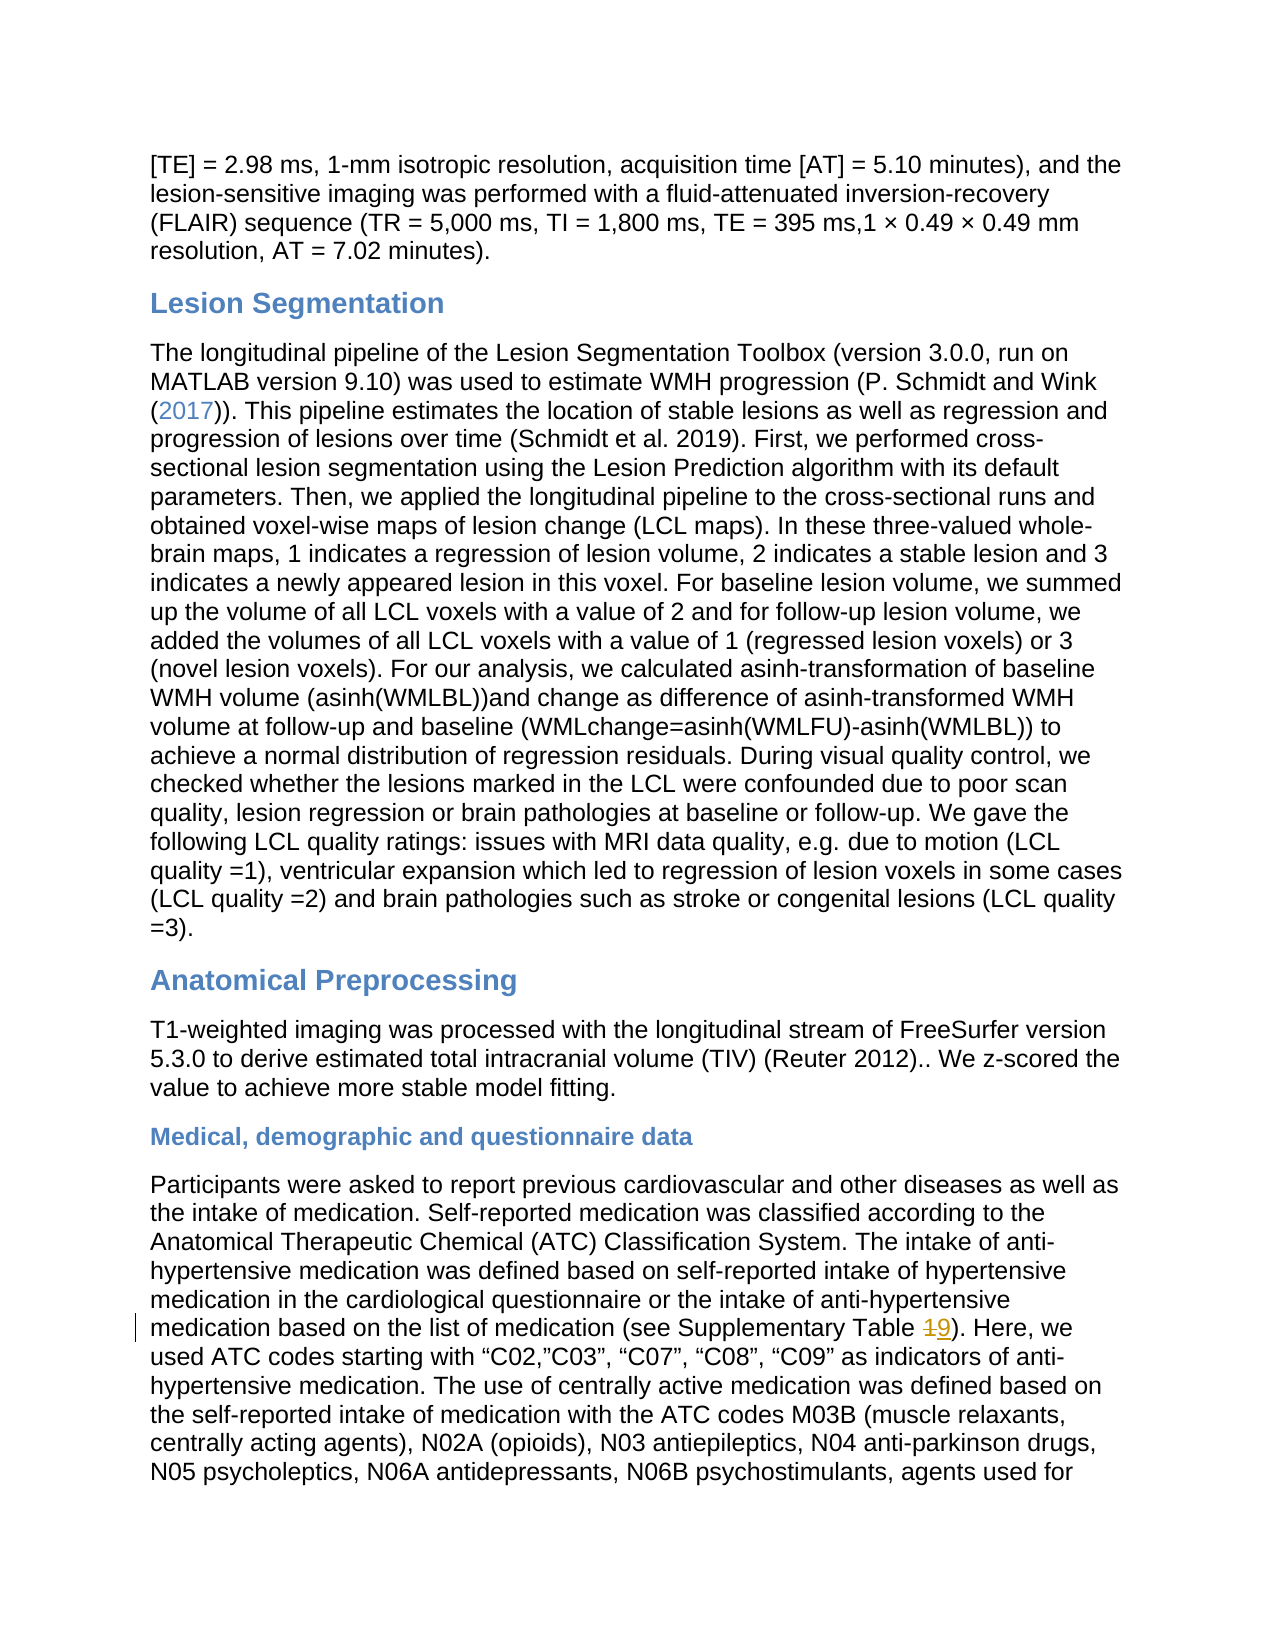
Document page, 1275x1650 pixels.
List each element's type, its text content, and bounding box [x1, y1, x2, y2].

subtitle Lesion Segmentation [150, 286, 1125, 319]
text The longitudinal pipeline of the Lesion Segmentation Toolbox (version 3.0.0, run on MATLAB version 9.10) was used to estimate WMH progression (P. Schmidt and Wink (2017)). This pipeline estimates the location of stable lesions as well as regression and progression of lesions over time (Schmidt et al. 2019). First, we performed cross-sectional lesion segmentation using the Lesion Prediction algorithm with its default parameters. Then, we applied the longitudinal pipeline to the cross-sectional runs and obtained voxel-wise maps of lesion change (LCL maps). In these three-valued whole-brain maps, 1 indicates a regression of lesion volume, 2 indicates a stable lesion and 3 indicates a newly appeared lesion in this voxel. For baseline lesion volume, we summed up the volume of all LCL voxels with a value of 2 and for follow-up lesion volume, we added the volumes of all LCL voxels with a value of 1 (regressed lesion voxels) or 3 (novel lesion voxels). For our analysis, we calculated asinh-transformation of baseline WMH volume (asinh(WMLBL))and change as difference of asinh-transformed WMH volume at follow-up and baseline (WMLchange=asinh(WMLFU)-asinh(WMLBL)) to achieve a normal distribution of regression residuals. During visual quality control, we checked whether the lesions marked in the LCL were confounded due to poor scan quality, lesion regression or brain pathologies at baseline or follow-up. We gave the following LCL quality ratings: issues with MRI data quality, e.g. due to motion (LCL quality =1), ventricular expansion which led to regression of lesion voxels in some cases (LCL quality =2) and brain pathologies such as stroke or congenital lesions (LCL quality =3). [150, 338, 1125, 942]
text [TE] = 2.98 ms, 1-mm isotropic resolution, acquisition time [AT] = 5.10 minutes), and the lesion-sensitive imaging was performed with a fluid-attenuated inversion-recovery (FLAIR) sequence (TR = 5,000 ms, TI = 1,800 ms, TE = 395 ms,1 × 0.49 × 0.49 mm resolution, AT = 7.02 minutes). [150, 150, 1125, 265]
subtitle Anatomical Preprocessing [150, 963, 1125, 996]
subtitle Medical, demographic and questionnaire data [150, 1122, 1125, 1151]
text T1-weighted imaging was processed with the longitudinal stream of FreeSurfer version 5.3.0 to derive estimated total intracranial volume (TIV) (Reuter 2012).. We z-scored the value to achieve more stable model fitting. [150, 1015, 1125, 1101]
text Participants were asked to report previous cardiovascular and other diseases as well as the intake of medication. Self-reported medication was classified according to the Anatomical Therapeutic Chemical (ATC) Classification System. The intake of anti-hypertensive medication was defined based on self-reported intake of hypertensive medication in the cardiological questionnaire or the intake of anti-hypertensive medication based on the list of medication (see Supplementary Table 9). Here, we used ATC codes starting with “C02,”C03”, “C07”, “C08”, “C09” as indicators of anti-hypertensive medication. The use of centrally active medication was defined based on the self-reported intake of medication with the ATC codes M03B (muscle relaxants, centrally acting agents), N02A (opioids), N03 antiepileptics, N04 anti-parkinson drugs, N05 psycholeptics, N06A antidepressants, N06B psychostimulants, agents used for [150, 1169, 1125, 1486]
